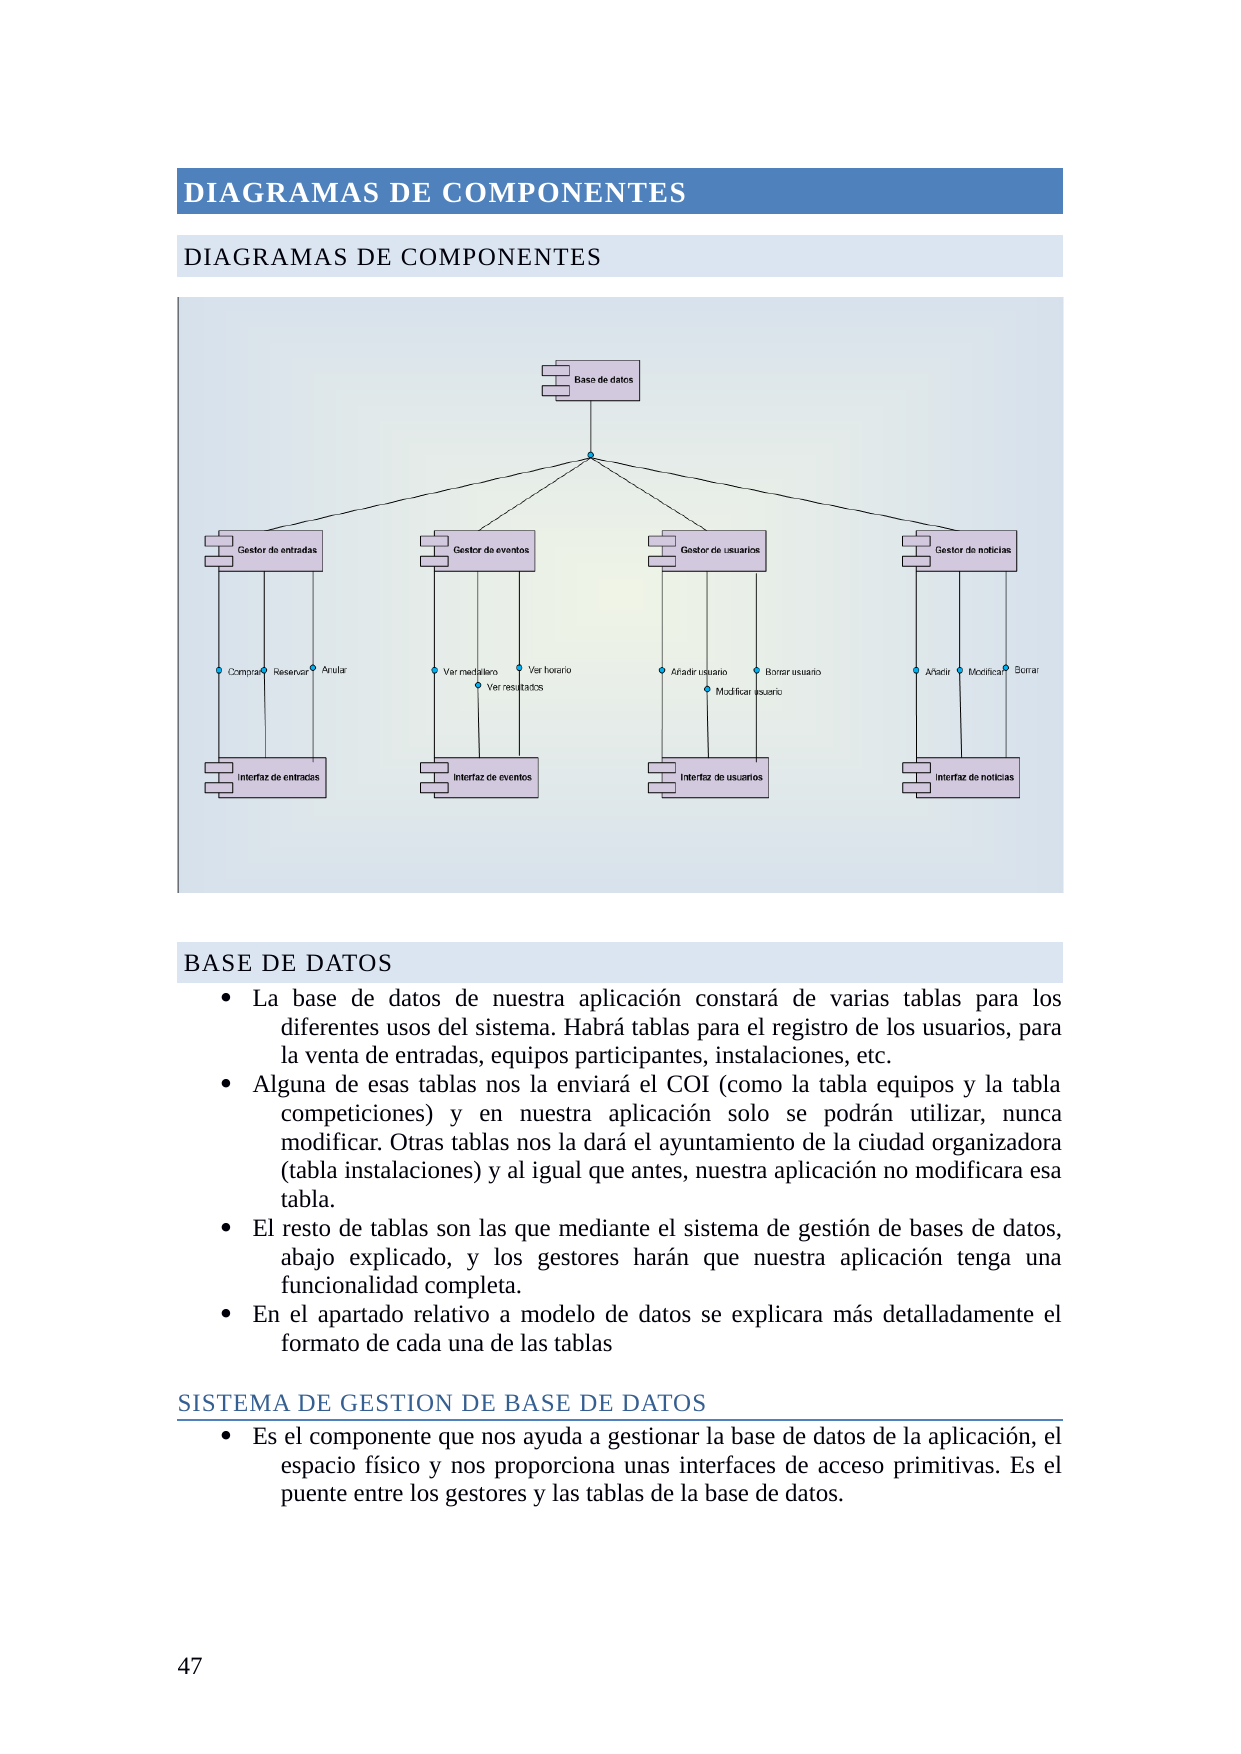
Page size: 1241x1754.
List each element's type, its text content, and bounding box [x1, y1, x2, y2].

picture [177, 297, 1064, 893]
subtitle Diagramas de Componentes [184, 242, 1057, 270]
subtitle SISTEMA DE GESTION DE BASE DE DATOS [177, 1388, 1063, 1419]
list Alguna de esas tablas nos la enviará el COI (como la tabla equipos y la tabla competiciones) y en nuestra aplicación solo se podrán utilizar, nunca modificar. Otras tablas nos la dará el ayuntamiento de la ciudad organizadora (tabla instalaciones) y al igual que antes, nuestra aplicación no modificara esa tabla. [222, 1069, 1063, 1213]
list En el apartado relativo a modelo de datos se explicara más detalladamente el formato de cada una de las tablas [222, 1299, 1063, 1357]
list Es el componente que nos ayuda a gestionar la base de datos de la aplicación, el espacio físico y nos proporciona unas interfaces de acceso primitivas. Es el puente entre los gestores y las tablas de la base de datos. [222, 1421, 1063, 1507]
list El resto de tablas son las que mediante el sistema de gestión de bases de datos, abajo explicado, y los gestores harán que nuestra aplicación tenga una funcionalidad completa. [222, 1213, 1063, 1299]
list La base de datos de nuestra aplicación constará de varias tablas para los diferentes usos del sistema. Habrá tablas para el registro de los usuarios, para la venta de entradas, equipos participantes, instalaciones, etc. [222, 983, 1063, 1069]
subtitle Diagramas de componentes [184, 175, 1057, 208]
subtitle Base de datos [184, 948, 1057, 977]
